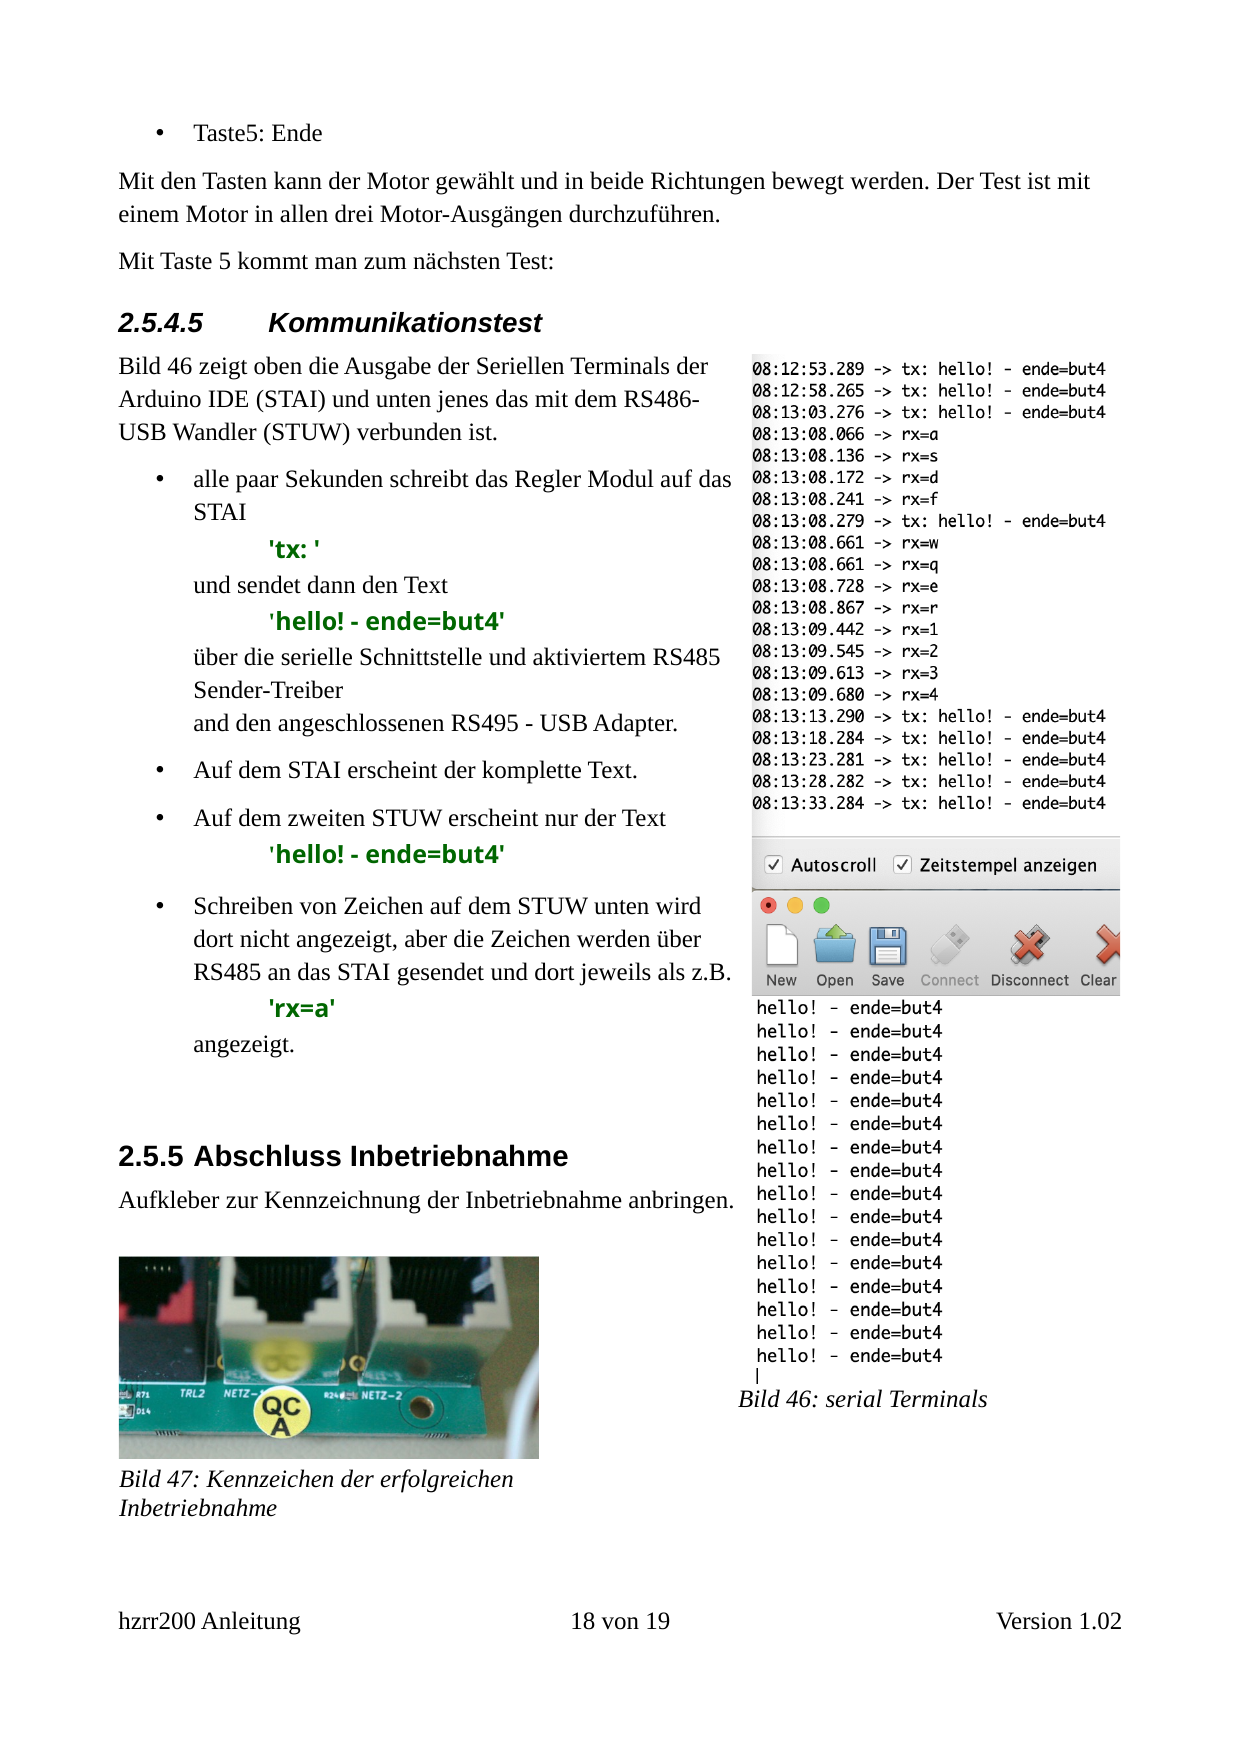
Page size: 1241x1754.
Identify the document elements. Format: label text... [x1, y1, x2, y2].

list Schreiben von Zeichen auf dem STUW unten wird dort nicht angezeigt, aber die Zeichen werden über RS485 an das STAI gesendet und dort jeweils als z.B. 'rx=a' angezeigt. [156, 891, 738, 1058]
subtitle Kommunikationstest [118, 306, 1122, 344]
text Aufkleber zur Kennzeichnung der Inbetriebnahme anbringen. [118, 1185, 738, 1214]
text Mit den Tasten kann der Motor gewählt und in beide Richtungen bewegt werden. Der Test ist mit einem Motor in allen drei Motor-Ausgängen durchzuführen. [118, 166, 1122, 227]
text Bild 47: Kennzeichen der erfolgreichen Inbetriebnahme [119, 1459, 539, 1522]
list Taste5: Ende [156, 118, 1122, 147]
list Auf dem zweiten STUW erscheint nur der Text 'hello! - ende=but4' [156, 803, 738, 871]
text Bild 46: serial Terminals [738, 344, 1120, 1412]
text [119, 1244, 539, 1256]
list Auf dem STAI erscheint der komplette Text. [156, 756, 738, 784]
subtitle Abschluss Inbetriebnahme [118, 1139, 738, 1172]
text Bild 46 zeigt oben die Ausgabe der Seriellen Terminals der Arduino IDE (STAI) und unten jenes das mit dem RS486-USB Wandler (STUW) verbunden ist. [118, 351, 738, 446]
subtitle [738, 1412, 1120, 1504]
text Mit Taste 5 kommt man zum nächsten Test: [118, 246, 1122, 275]
list alle paar Sekunden schreibt das Regler Modul auf das STAI 'tx: ' und sendet dann den Text 'hello! - ende=but4' über die serielle Schnittstelle und aktiviertem RS485 Sender-Treiber and den angeschlossenen RS495 - USB Adapter. [156, 464, 738, 737]
picture [751, 354, 1121, 1384]
picture [118, 1256, 539, 1459]
